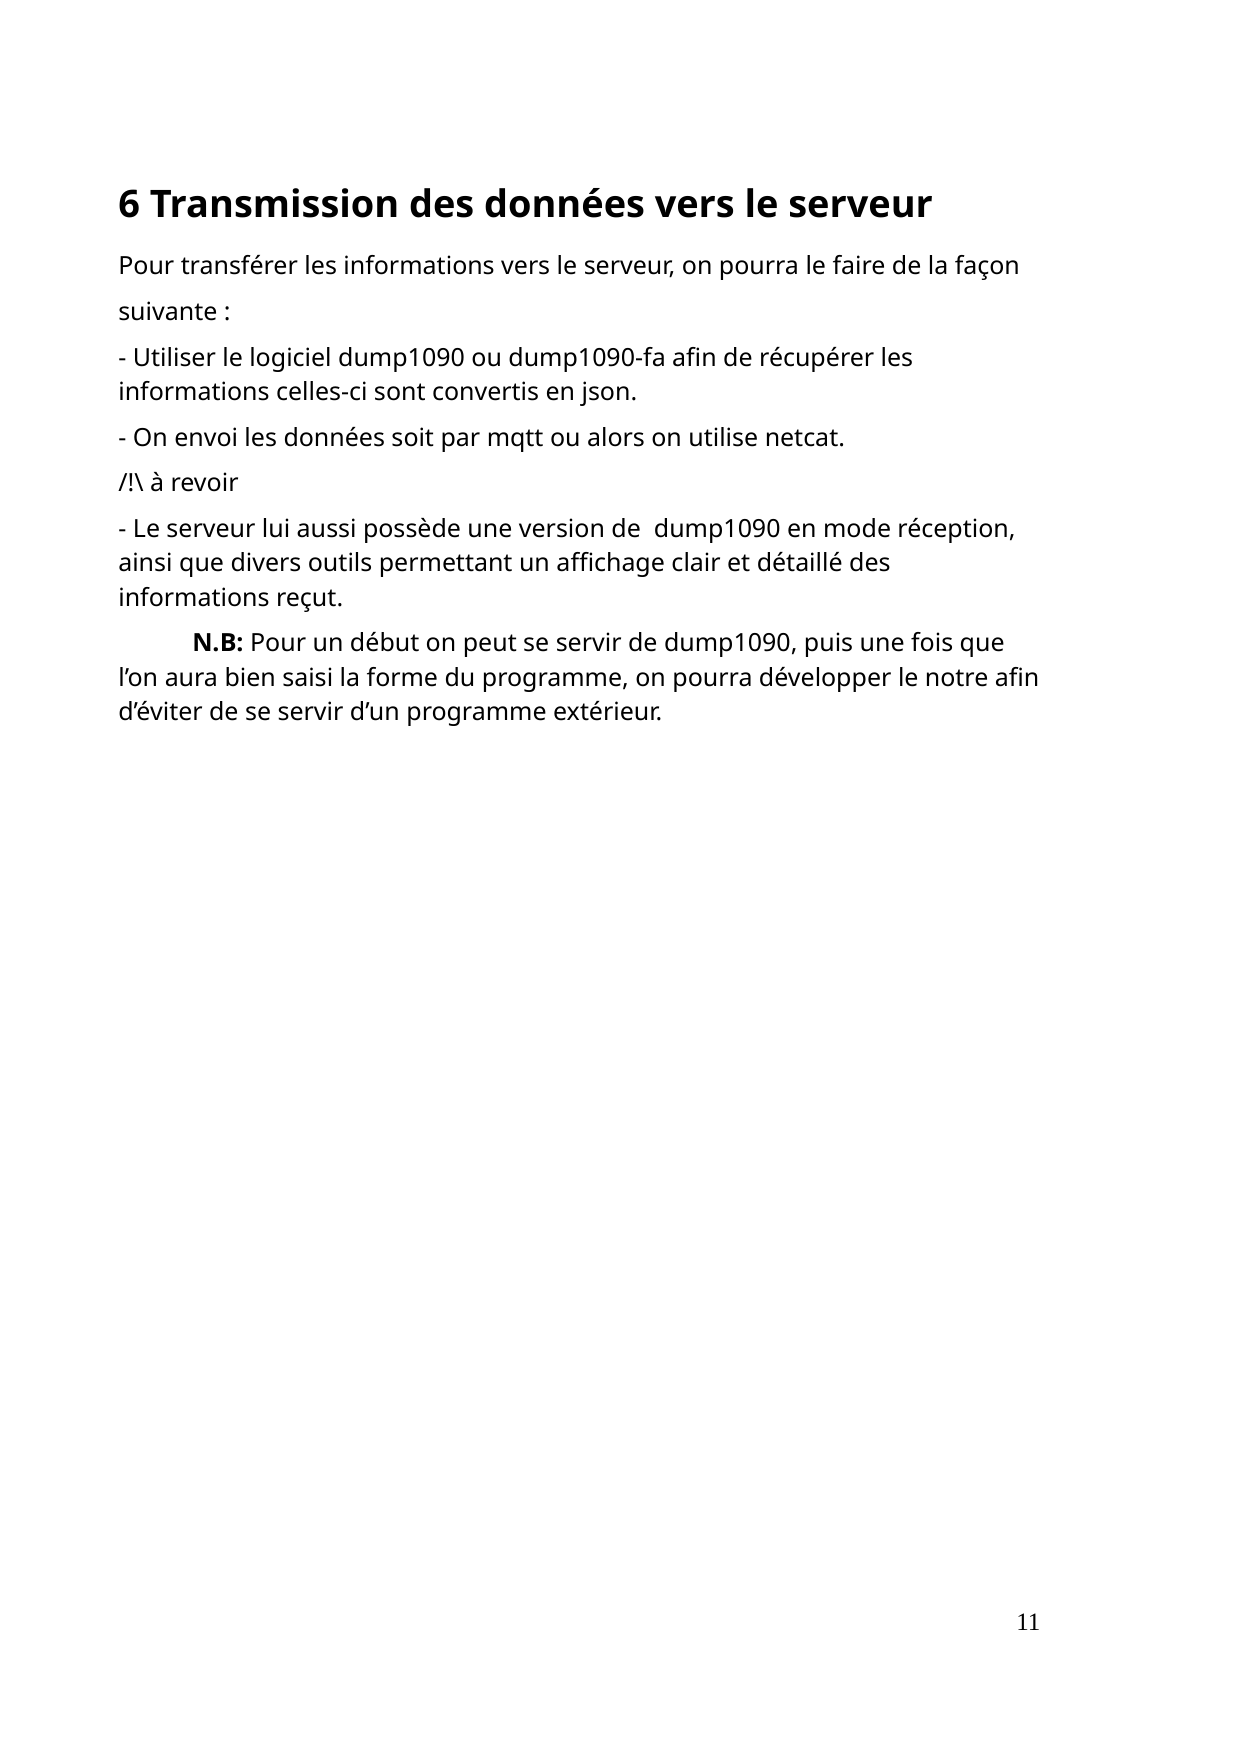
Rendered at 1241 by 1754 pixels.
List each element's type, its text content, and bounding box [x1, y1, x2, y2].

subtitle 6 Transmission des données vers le serveur [118, 177, 1040, 229]
text - Le serveur lui aussi possède une version de dump1090 en mode réception, ainsi que divers outils permettant un affichage clair et détaillé des informations reçut. [118, 511, 1040, 613]
text N.B: Pour un début on peut se servir de dump1090, puis une fois que l’on aura bien saisi la forme du programme, on pourra développer le notre afin d’éviter de se servir d’un programme extérieur. [118, 625, 1040, 727]
text Pour transférer les informations vers le serveur, on pourra le faire de la façon [118, 247, 1040, 281]
text - Utiliser le logiciel dump1090 ou dump1090-fa afin de récupérer les informations celles-ci sont convertis en json. [118, 339, 1040, 407]
text - On envoi les données soit par mqtt ou alors on utilise netcat. [118, 419, 1040, 453]
text /!\ à revoir [118, 465, 1040, 499]
text suivante : [118, 293, 1040, 327]
